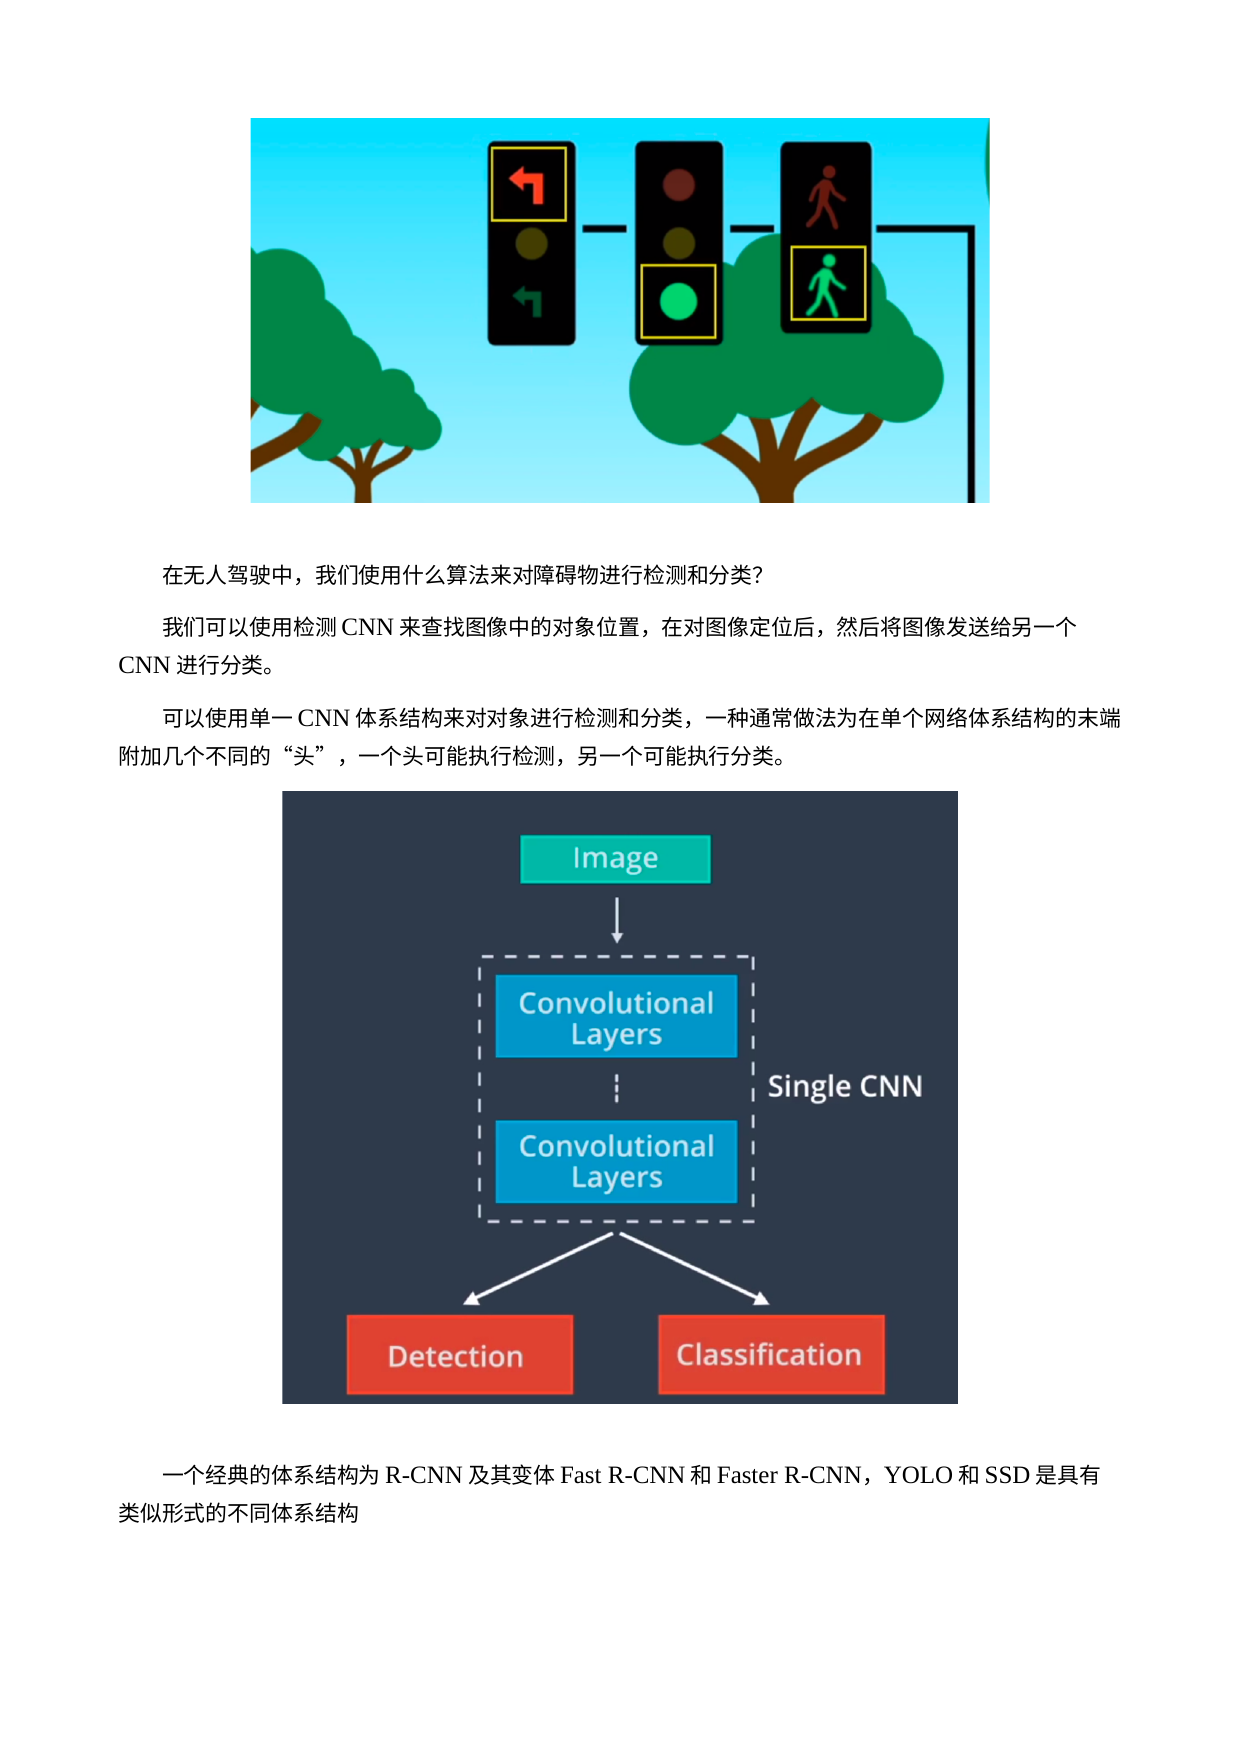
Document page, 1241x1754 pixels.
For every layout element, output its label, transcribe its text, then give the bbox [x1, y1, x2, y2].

text 在无人驾驶中，我们使用什么算法来对障碍物进行检测和分类？ [118, 558, 1122, 589]
text 可以使用单一CNN体系结构来对对象进行检测和分类，一种通常做法为在单个网络体系结构的末端附加几个不同的“头”，一个头可能执行检测，另一个可能执行分类。 [118, 701, 1122, 770]
text 我们可以使用检测CNN来查找图像中的对象位置，在对图像定位后，然后将图像发送给另一个CNN进行分类。 [118, 610, 1122, 680]
picture [250, 118, 990, 503]
picture [282, 791, 958, 1404]
text 一个经典的体系结构为R-CNN及其变体Fast R-CNN和Faster R-CNN，YOLO和SSD是具有类似形式的不同体系结构 [118, 1458, 1122, 1528]
